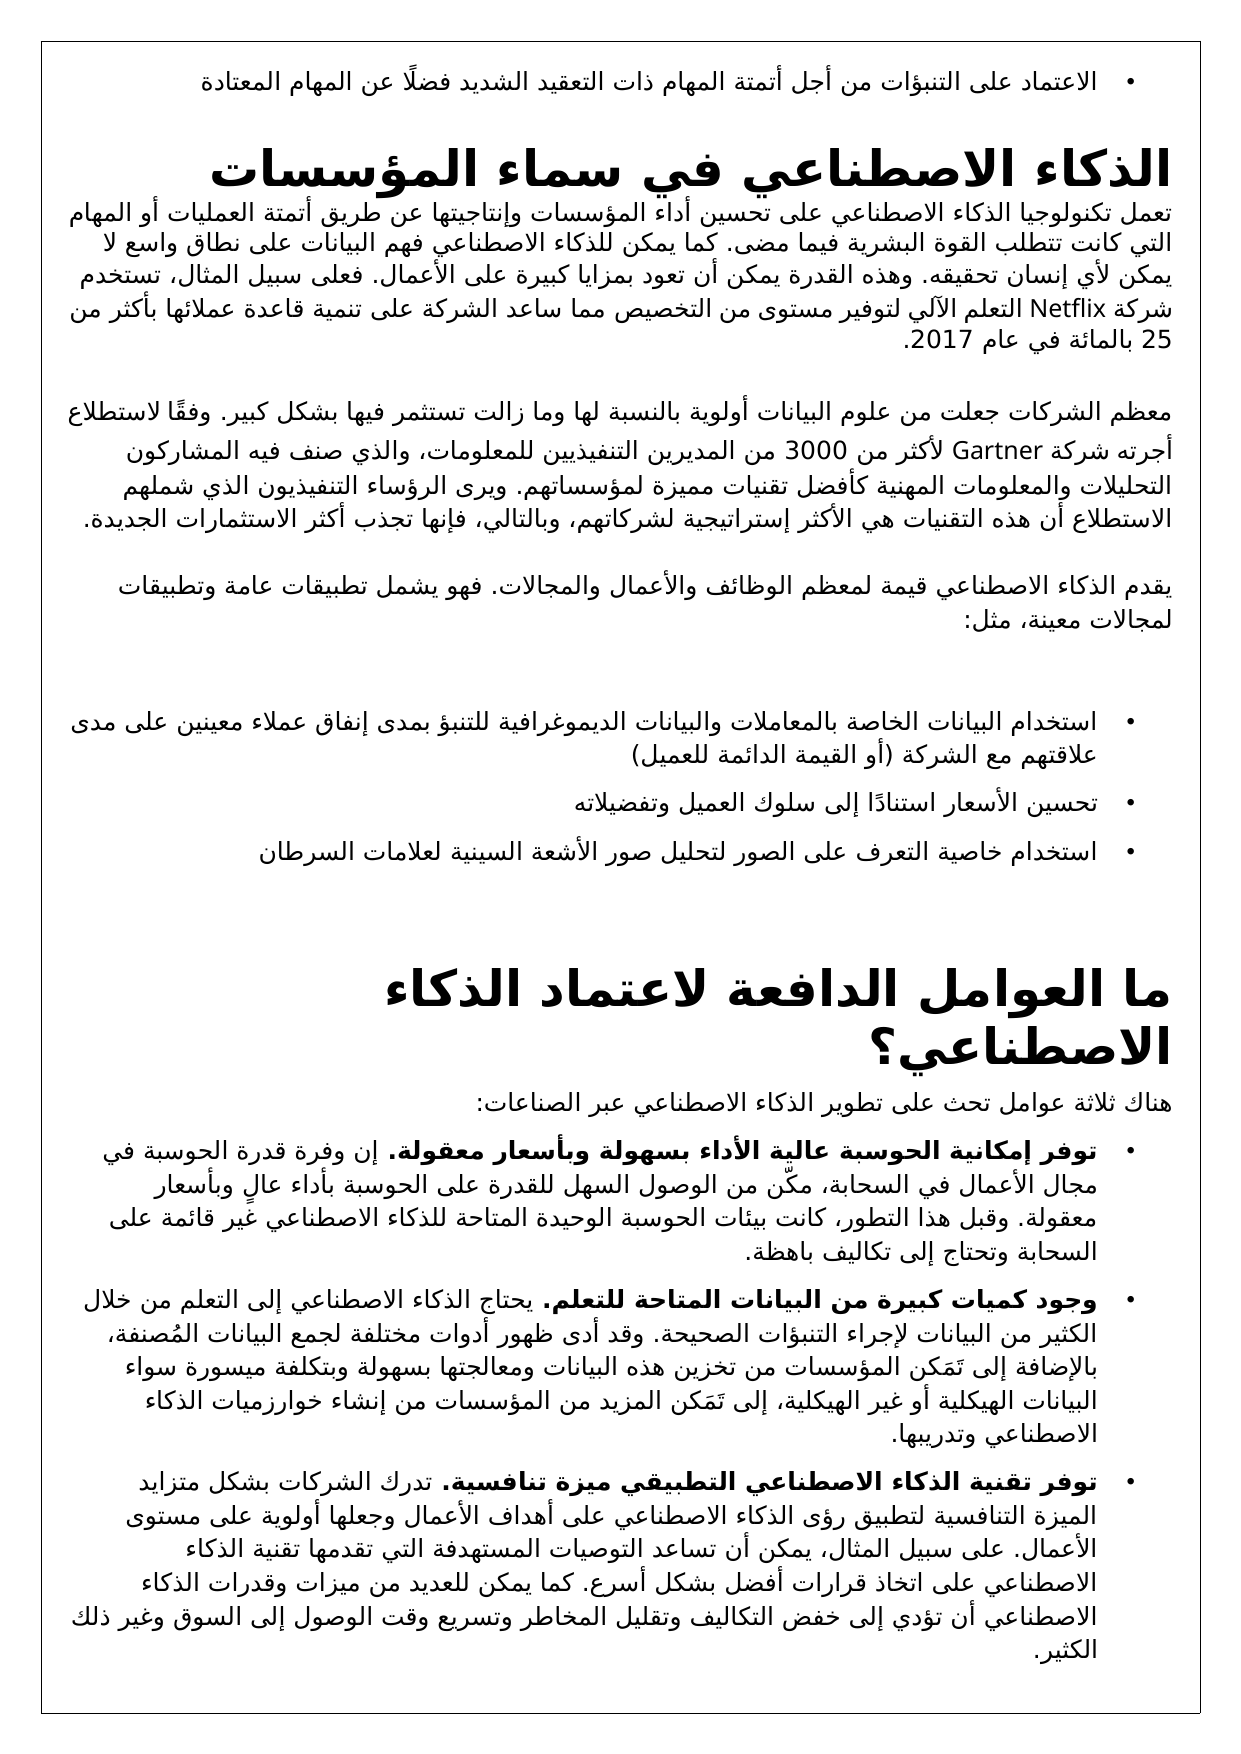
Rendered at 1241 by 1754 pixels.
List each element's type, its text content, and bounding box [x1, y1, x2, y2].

list استخدام البيانات الخاصة بالمعاملات والبيانات الديموغرافية للتنبؤ بمدى إنفاق عملاء معينين على مدى علاقتهم مع الشركة (أو القيمة الدائمة للعميل) [68, 707, 1135, 770]
list توفر تقنية الذكاء الاصطناعي التطبيقي ميزة تنافسية. تدرك الشركات بشكل متزايد الميزة التنافسية لتطبيق رؤى الذكاء الاصطناعي على أهداف الأعمال وجعلها أولوية على مستوى الأعمال. على سبيل المثال، يمكن أن تساعد التوصيات المستهدفة التي تقدمها تقنية الذكاء الاصطناعي على اتخاذ قرارات أفضل بشكل أسرع. كما يمكن للعديد من ميزات وقدرات الذكاء الاصطناعي أن تؤدي إلى خفض التكاليف وتقليل المخاطر وتسريع وقت الوصول إلى السوق وغير ذلك الكثير. [68, 1468, 1135, 1664]
list توفر إمكانية الحوسبة عالية الأداء بسهولة وبأسعار معقولة. إن وفرة قدرة الحوسبة في مجال الأعمال في السحابة، مكّن من الوصول السهل للقدرة على الحوسبة بأداء عالٍ وبأسعار معقولة. وقبل هذا التطور، كانت بيئات الحوسبة الوحيدة المتاحة للذكاء الاصطناعي غير قائمة على السحابة وتحتاج إلى تكاليف باهظة. [68, 1137, 1135, 1266]
list استخدام خاصية التعرف على الصور لتحليل صور الأشعة السينية لعلامات السرطان [68, 837, 1135, 866]
list الاعتماد على التنبؤات من أجل أتمتة المهام ذات التعقيد الشديد فضلًا عن المهام المعتادة [68, 68, 1135, 97]
subtitle ما العوامل الدافعة لاعتماد الذكاء الاصطناعي؟ [68, 959, 1173, 1076]
text يقدم الذكاء الاصطناعي قيمة لمعظم الوظائف والأعمال والمجالات. فهو يشمل تطبيقات عامة وتطبيقات لمجالات معينة، مثل: [68, 538, 1173, 634]
text هناك ثلاثة عوامل تحث على تطوير الذكاء الاصطناعي عبر الصناعات: [68, 1088, 1173, 1118]
list تحسين الأسعار استنادًا إلى سلوك العميل وتفضيلاته [68, 789, 1135, 818]
text معظم الشركات جعلت من علوم البيانات أولوية بالنسبة لها وما زالت تستثمر فيها بشكل كبير. وفقًا لاستطلاع أجرته شركة Gartner لأكثر من 3000 من المديرين التنفيذيين للمعلومات، والذي صنف فيه المشاركون التحليلات والمعلومات المهنية كأفضل تقنيات مميزة لمؤسساتهم. ويرى الرؤساء التنفيذيون الذي شملهم الاستطلاع أن هذه التقنيات هي الأكثر إستراتيجية لشركاتهم، وبالتالي، فإنها تجذب أكثر الاستثمارات الجديدة. [68, 393, 1173, 534]
list وجود كميات كبيرة من البيانات المتاحة للتعلم. يحتاج الذكاء الاصطناعي إلى التعلم من خلال الكثير من البيانات لإجراء التنبؤات الصحيحة. وقد أدى ظهور أدوات مختلفة لجمع البيانات المُصنفة، بالإضافة إلى تَمَكن المؤسسات من تخزين هذه البيانات ومعالجتها بسهولة وبتكلفة ميسورة سواء البيانات الهيكلية أو غير الهيكلية، إلى تَمَكن المزيد من المؤسسات من إنشاء خوارزميات الذكاء الاصطناعي وتدريبها. [68, 1285, 1135, 1449]
subtitle الذكاء الاصطناعي في سماء المؤسسات تعمل تكنولوجيا الذكاء الاصطناعي على تحسين أداء المؤسسات وإنتاجيتها عن طريق أتمتة العمليات أو المهام التي كانت تتطلب القوة البشرية فيما مضى. كما يمكن للذكاء الاصطناعي فهم البيانات على نطاق واسع لا يمكن لأي إنسان تحقيقه. وهذه القدرة يمكن أن تعود بمزايا كبيرة على الأعمال. فعلى سبيل المثال، تستخدم شركة Netflix التعلم الآلي لتوفير مستوى من التخصيص مما ساعد الشركة على تنمية قاعدة عملائها بأكثر من 25 بالمائة في عام 2017. [68, 140, 1173, 354]
